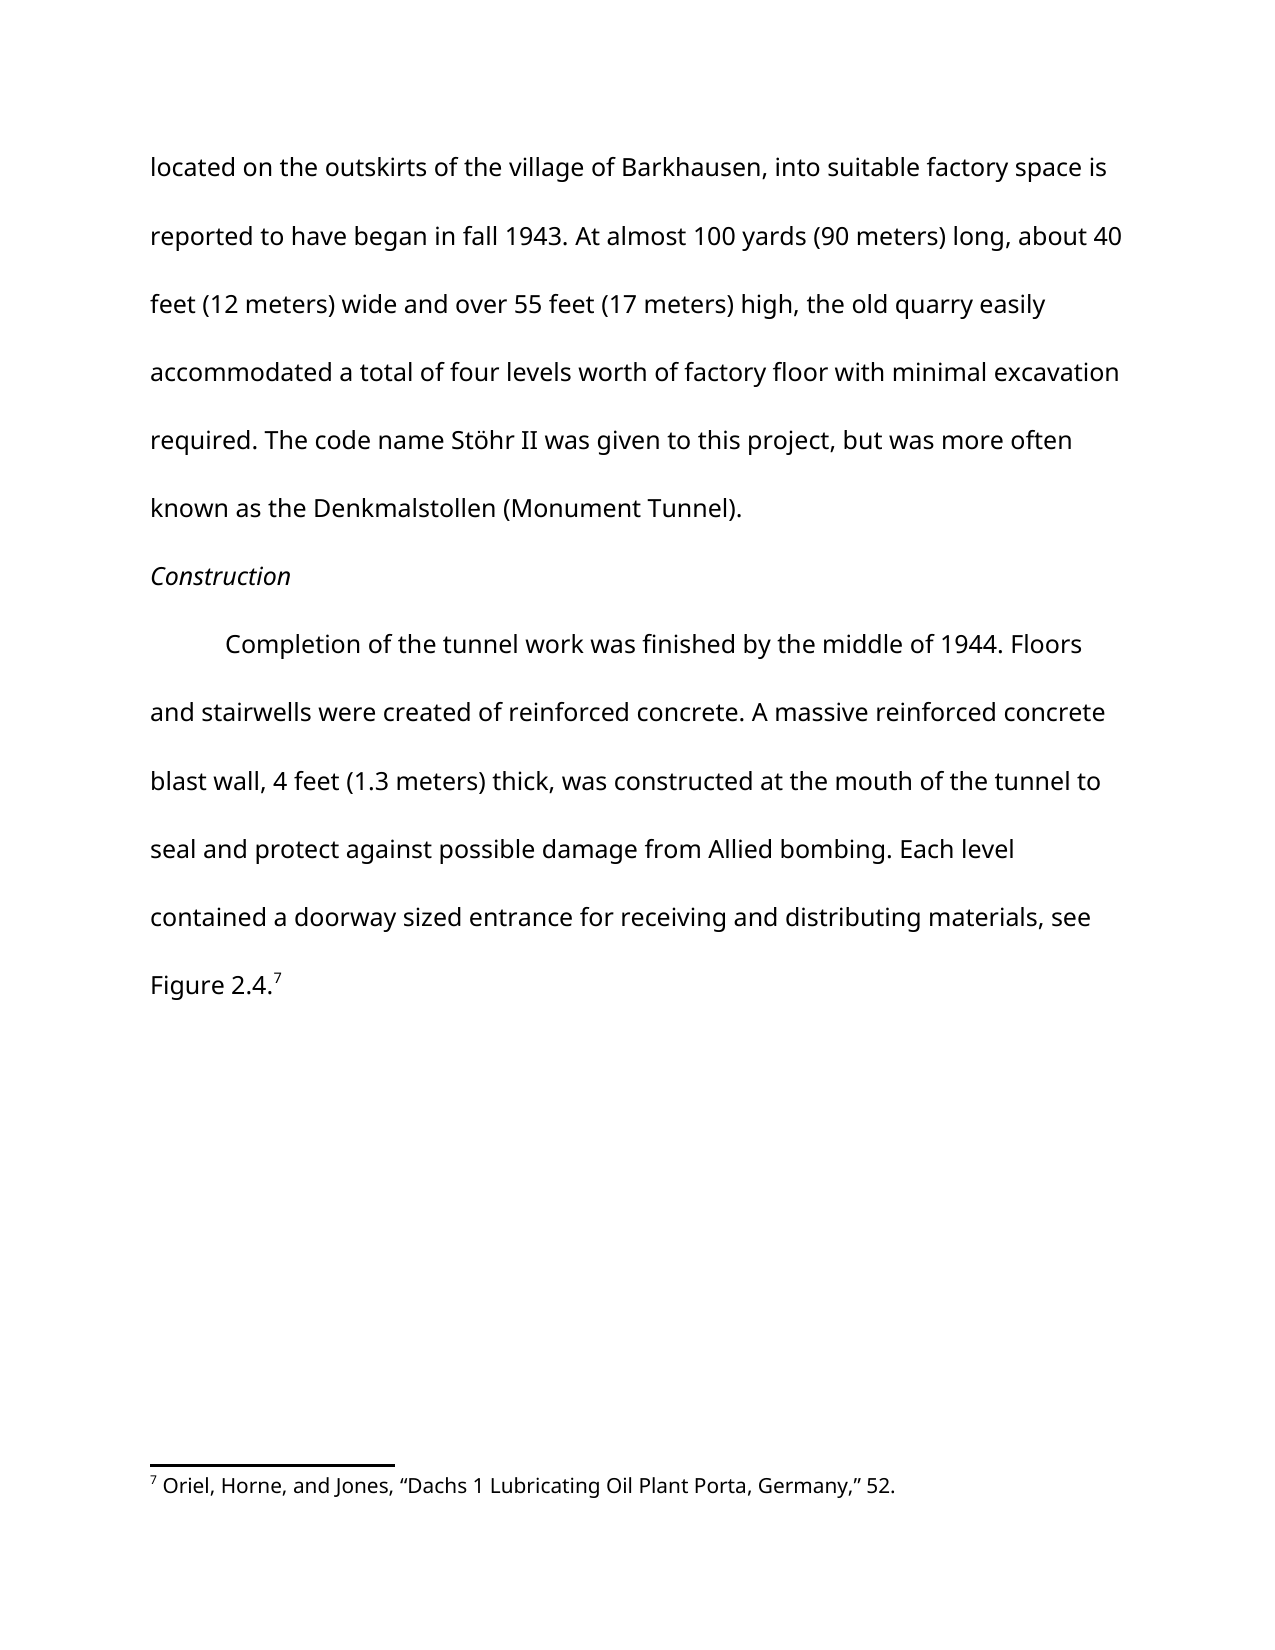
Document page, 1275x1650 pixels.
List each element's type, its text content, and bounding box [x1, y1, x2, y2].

text Oriel, Horne, and Jones, “Dachs 1 Lubricating Oil Plant Porta, Germany,” 52. [150, 1472, 1125, 1500]
text Completion of the tunnel work was finished by the middle of 1944. Floors and stairwells were created of reinforced concrete. A massive reinforced concrete blast wall, 4 feet (1.3 meters) thick, was constructed at the mouth of the tunnel to seal and protect against possible damage from Allied bombing. Each level contained a doorway sized entrance for receiving and distributing materials, see Figure 2.4. [150, 627, 1125, 1002]
text located on the outskirts of the village of Barkhausen, into suitable factory space is reported to have began in fall 1943. At almost 100 yards (90 meters) long, about 40 feet (12 meters) wide and over 55 feet (17 meters) high, the old quarry easily accommodated a total of four levels worth of factory floor with minimal excavation required. The code name Stöhr II was given to this project, but was more often known as the Denkmalstollen (Monument Tunnel). [150, 150, 1125, 525]
text Construction [150, 559, 1125, 593]
